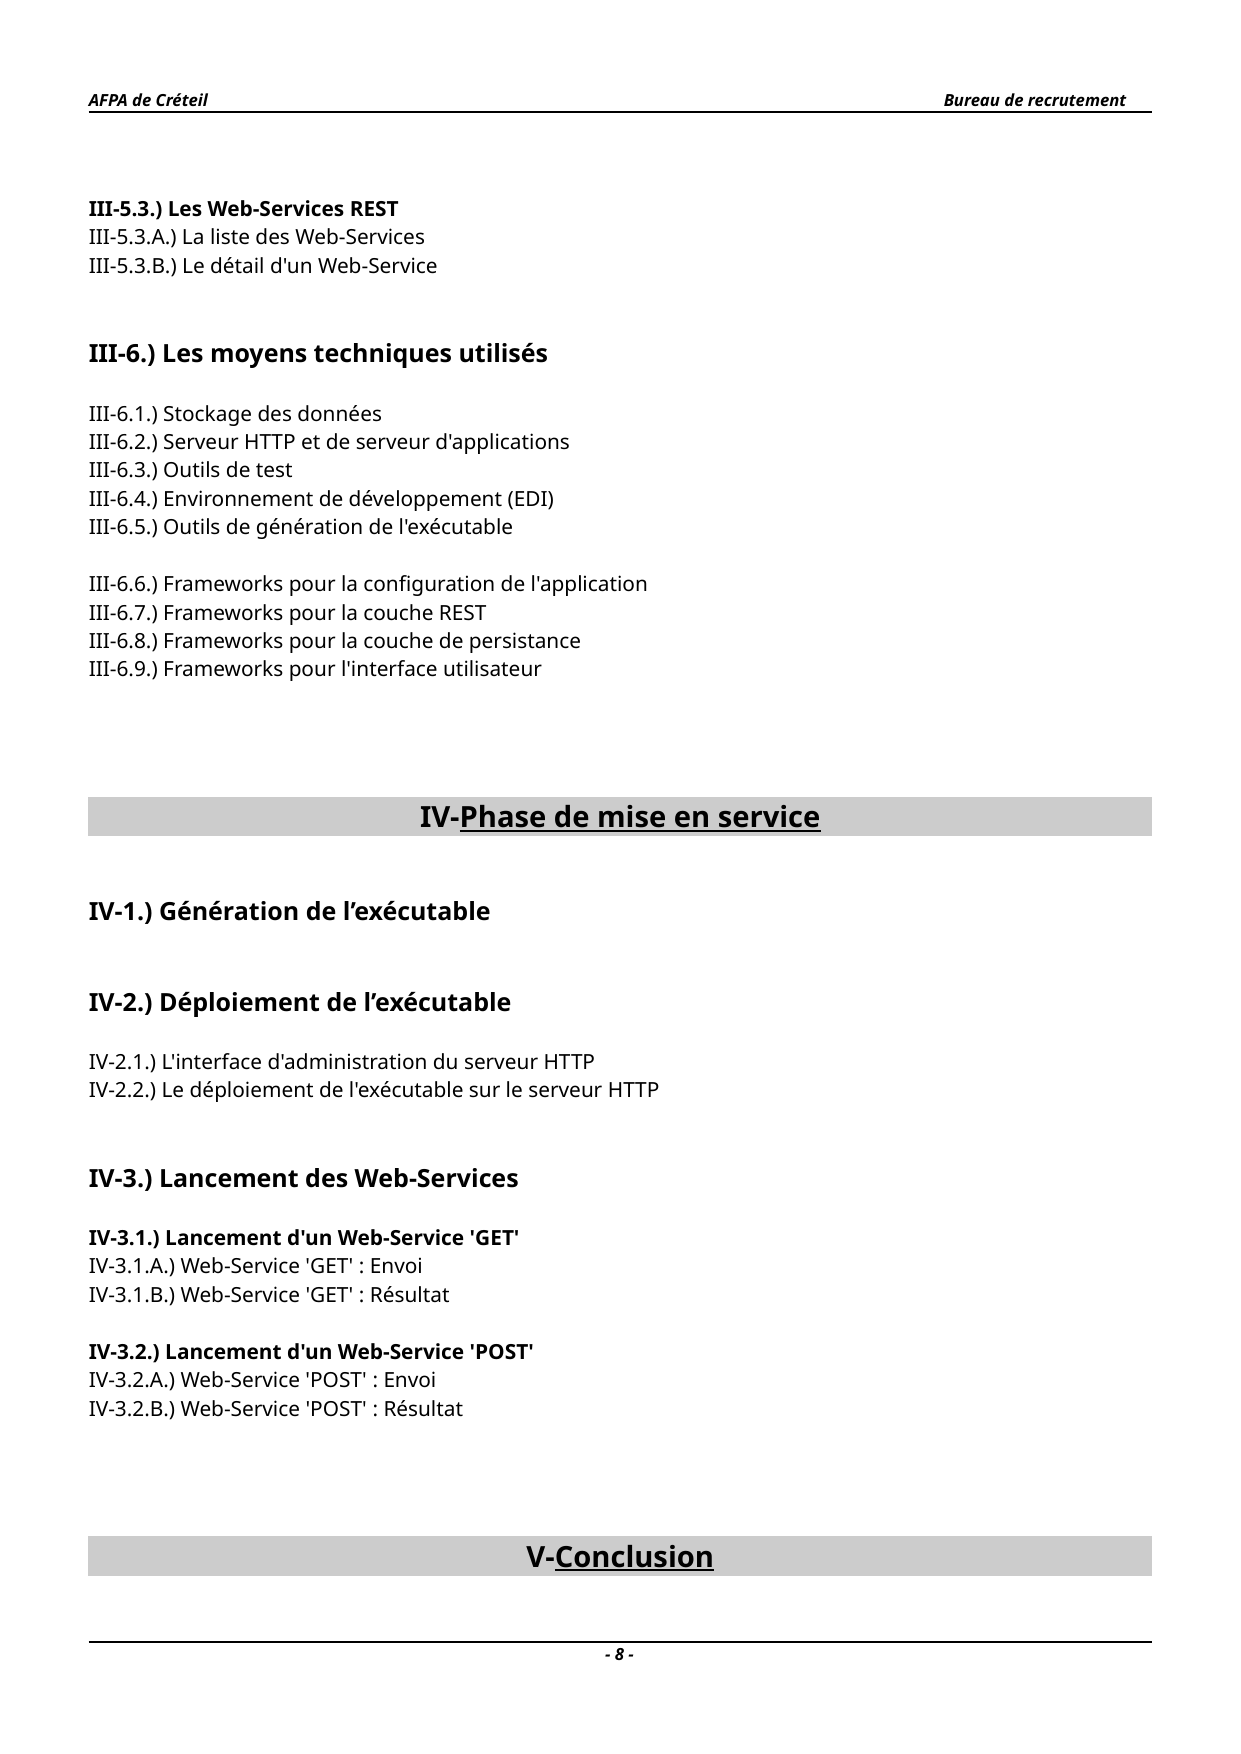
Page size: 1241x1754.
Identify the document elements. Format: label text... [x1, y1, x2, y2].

text III-6.7.) Frameworks pour la couche REST [88, 598, 1152, 626]
text III-5.3.A.) La liste des Web-Services [88, 222, 1152, 251]
text IV-3.2.) Lancement d'un Web-Service 'POST' [88, 1337, 1152, 1365]
text III-6.3.) Outils de test [88, 456, 1152, 484]
text IV-Phase de mise en service [88, 797, 1152, 836]
text III-6.6.) Frameworks pour la configuration de l'application [88, 569, 1152, 598]
text III-6.8.) Frameworks pour la couche de persistance [88, 626, 1152, 654]
text V-Conclusion [88, 1536, 1152, 1576]
text III-6.2.) Serveur HTTP et de serveur d'applications [88, 427, 1152, 456]
text III-6.9.) Frameworks pour l'interface utilisateur [88, 654, 1152, 683]
text IV-3.1.B.) Web-Service 'GET' : Résultat [88, 1280, 1152, 1308]
text IV-2.) Déploiement de l’exécutable [88, 984, 1152, 1018]
text III-5.3.B.) Le détail d'un Web-Service [88, 251, 1152, 279]
text III-6.1.) Stockage des données [88, 399, 1152, 427]
text III-6.) Les moyens techniques utilisés [88, 336, 1152, 370]
text IV-3.2.A.) Web-Service 'POST' : Envoi [88, 1365, 1152, 1394]
text IV-2.1.) L'interface d'administration du serveur HTTP [88, 1047, 1152, 1075]
text IV-1.) Génération de l’exécutable [88, 893, 1152, 927]
text IV-3.) Lancement des Web-Services [88, 1161, 1152, 1194]
text III-6.5.) Outils de génération de l'exécutable [88, 512, 1152, 541]
text IV-3.1.) Lancement d'un Web-Service 'GET' [88, 1223, 1152, 1251]
text IV-3.1.A.) Web-Service 'GET' : Envoi [88, 1251, 1152, 1280]
text IV-2.2.) Le déploiement de l'exécutable sur le serveur HTTP [88, 1075, 1152, 1104]
text IV-3.2.B.) Web-Service 'POST' : Résultat [88, 1394, 1152, 1422]
text III-6.4.) Environnement de développement (EDI) [88, 484, 1152, 512]
text III-5.3.) Les Web-Services REST [88, 194, 1152, 222]
